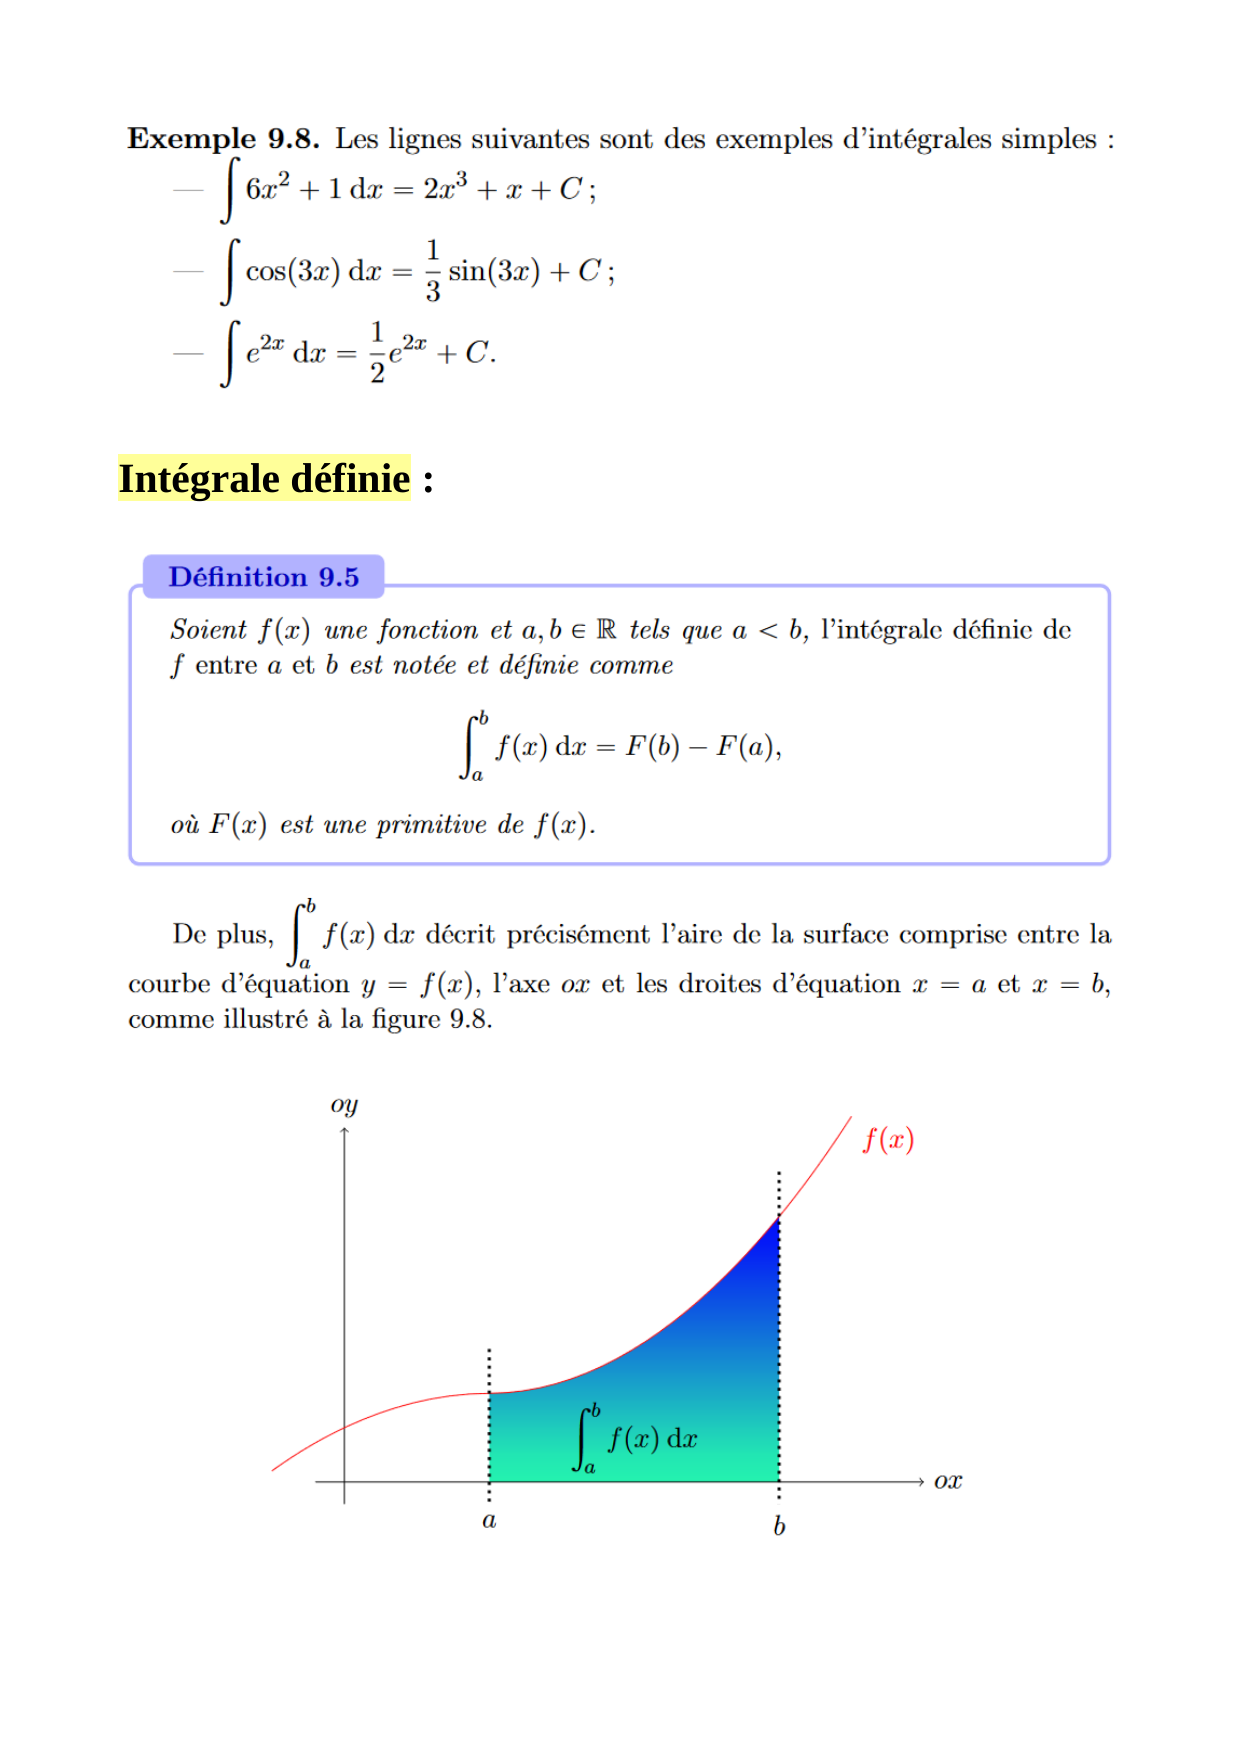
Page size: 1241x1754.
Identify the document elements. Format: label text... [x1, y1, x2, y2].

text Intégrale définie : [118, 453, 1122, 501]
